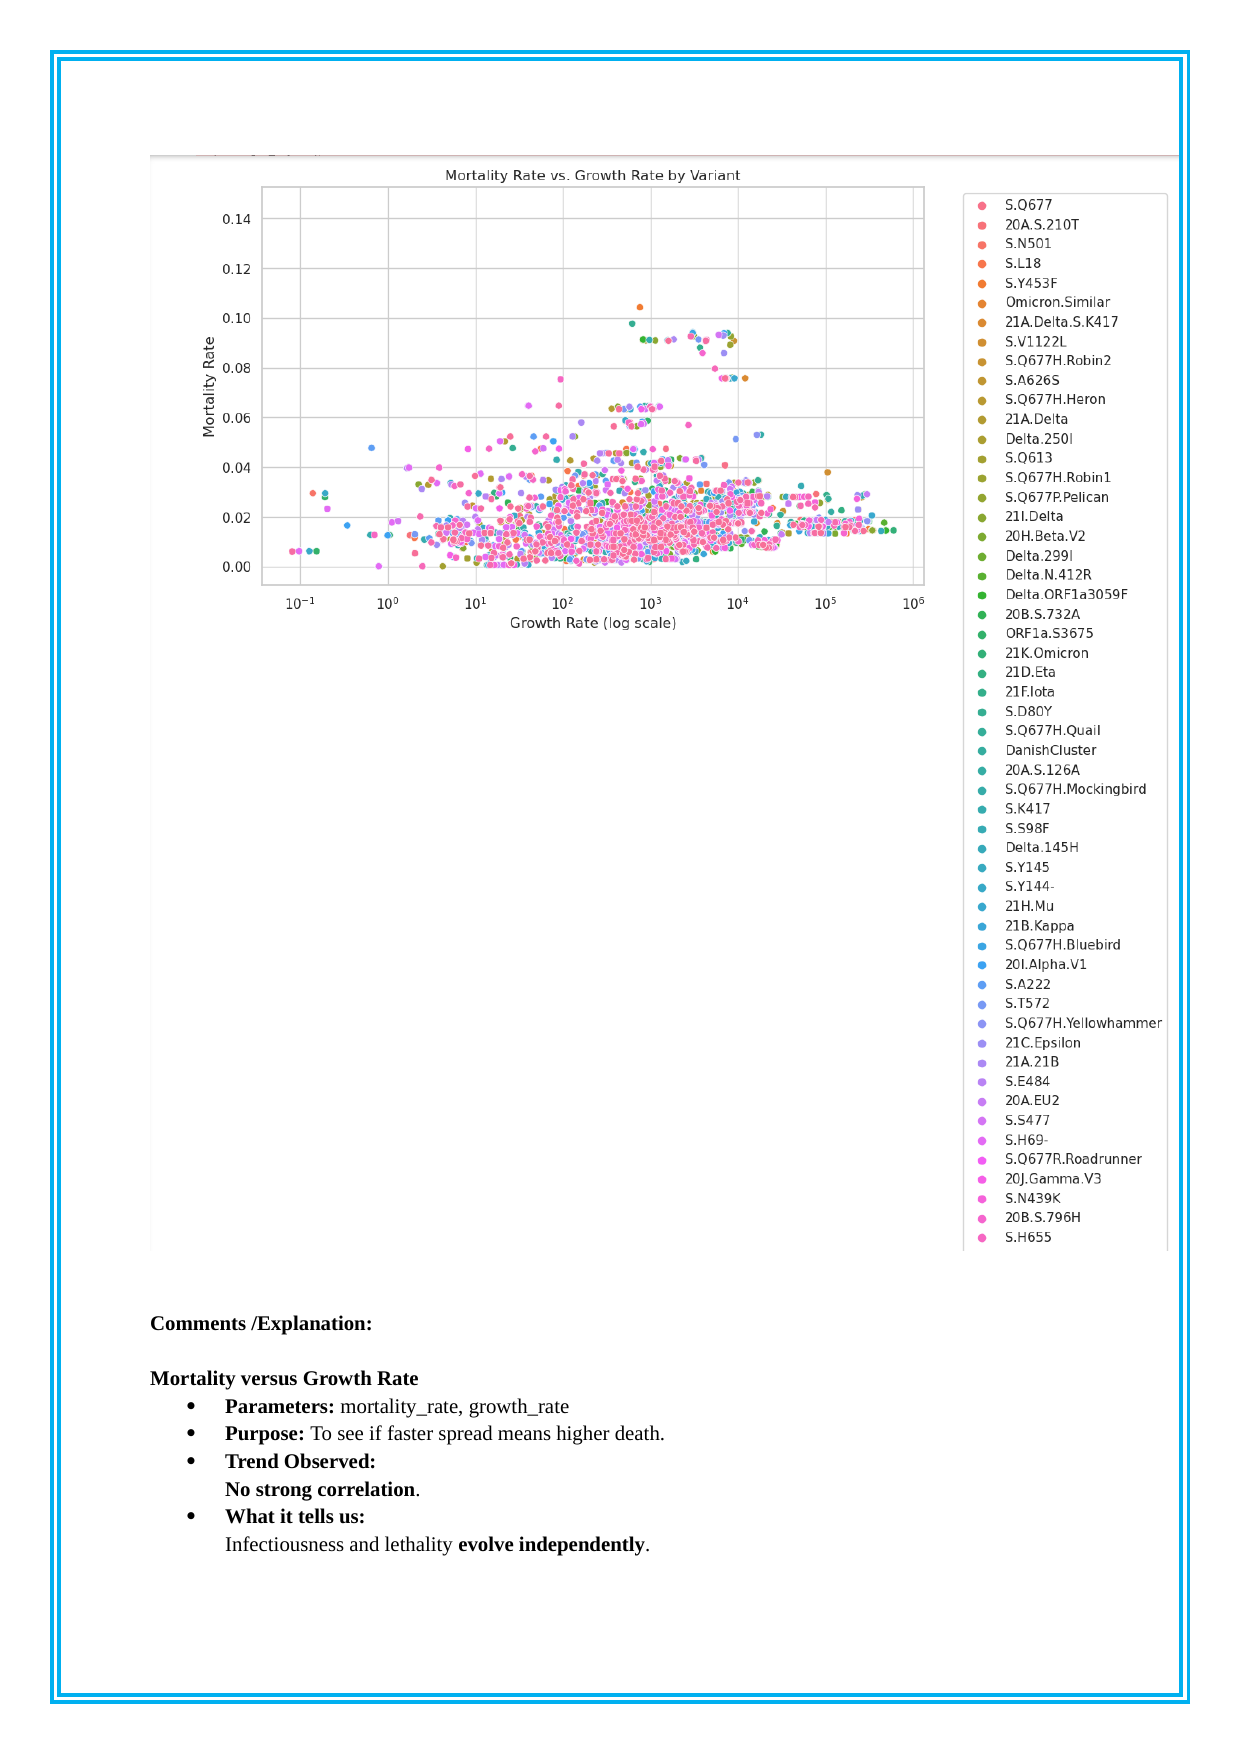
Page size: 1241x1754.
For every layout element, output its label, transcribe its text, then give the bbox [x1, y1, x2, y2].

list Parameters: mortality_rate, growth_rate [187, 1394, 1090, 1418]
list Trend Observed: No strong correlation. [187, 1449, 1090, 1501]
list What it tells us: Infectiousness and lethality evolve independently. [187, 1504, 1090, 1556]
text Comments /Explanation: [150, 1311, 1090, 1335]
list Purpose: To see if faster spread means higher death. [187, 1421, 1090, 1445]
text Mortality versus Growth Rate [150, 1366, 1090, 1390]
